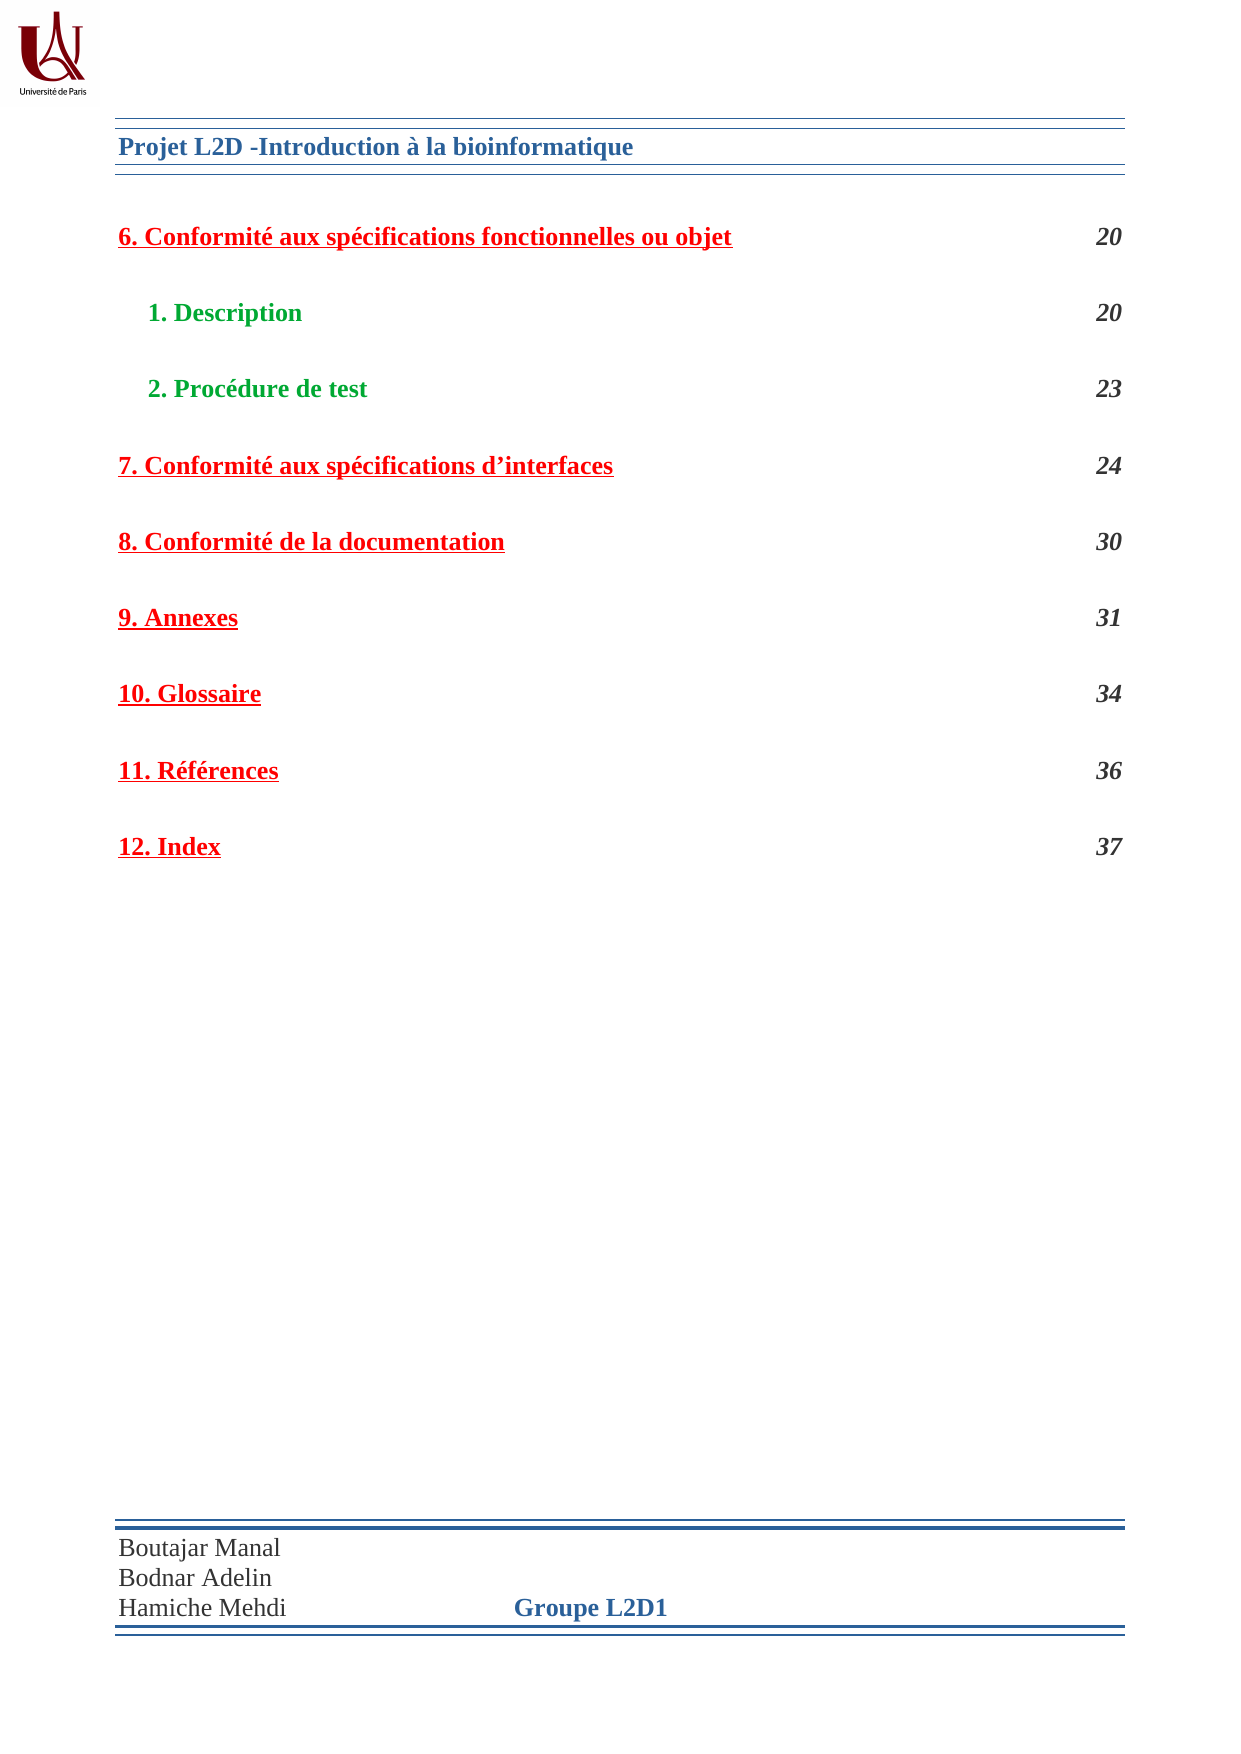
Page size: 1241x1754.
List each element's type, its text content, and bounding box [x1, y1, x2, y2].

text 9. Annexes 31 [118, 602, 1122, 632]
text 8. Conformité de la documentation 30 [118, 526, 1122, 556]
text 10. Glossaire 34 [118, 678, 1122, 708]
text 6. Conformité aux spécifications fonctionnelles ou objet 20 [118, 221, 1122, 251]
text 1. Description 20 [148, 297, 1122, 327]
text 2. Procédure de test 23 [148, 373, 1122, 403]
text 11. Références 36 [118, 755, 1122, 785]
text 12. Index 37 [118, 831, 1122, 861]
picture [0, 0, 101, 107]
text 7. Conformité aux spécifications d’interfaces 24 [118, 450, 1122, 480]
